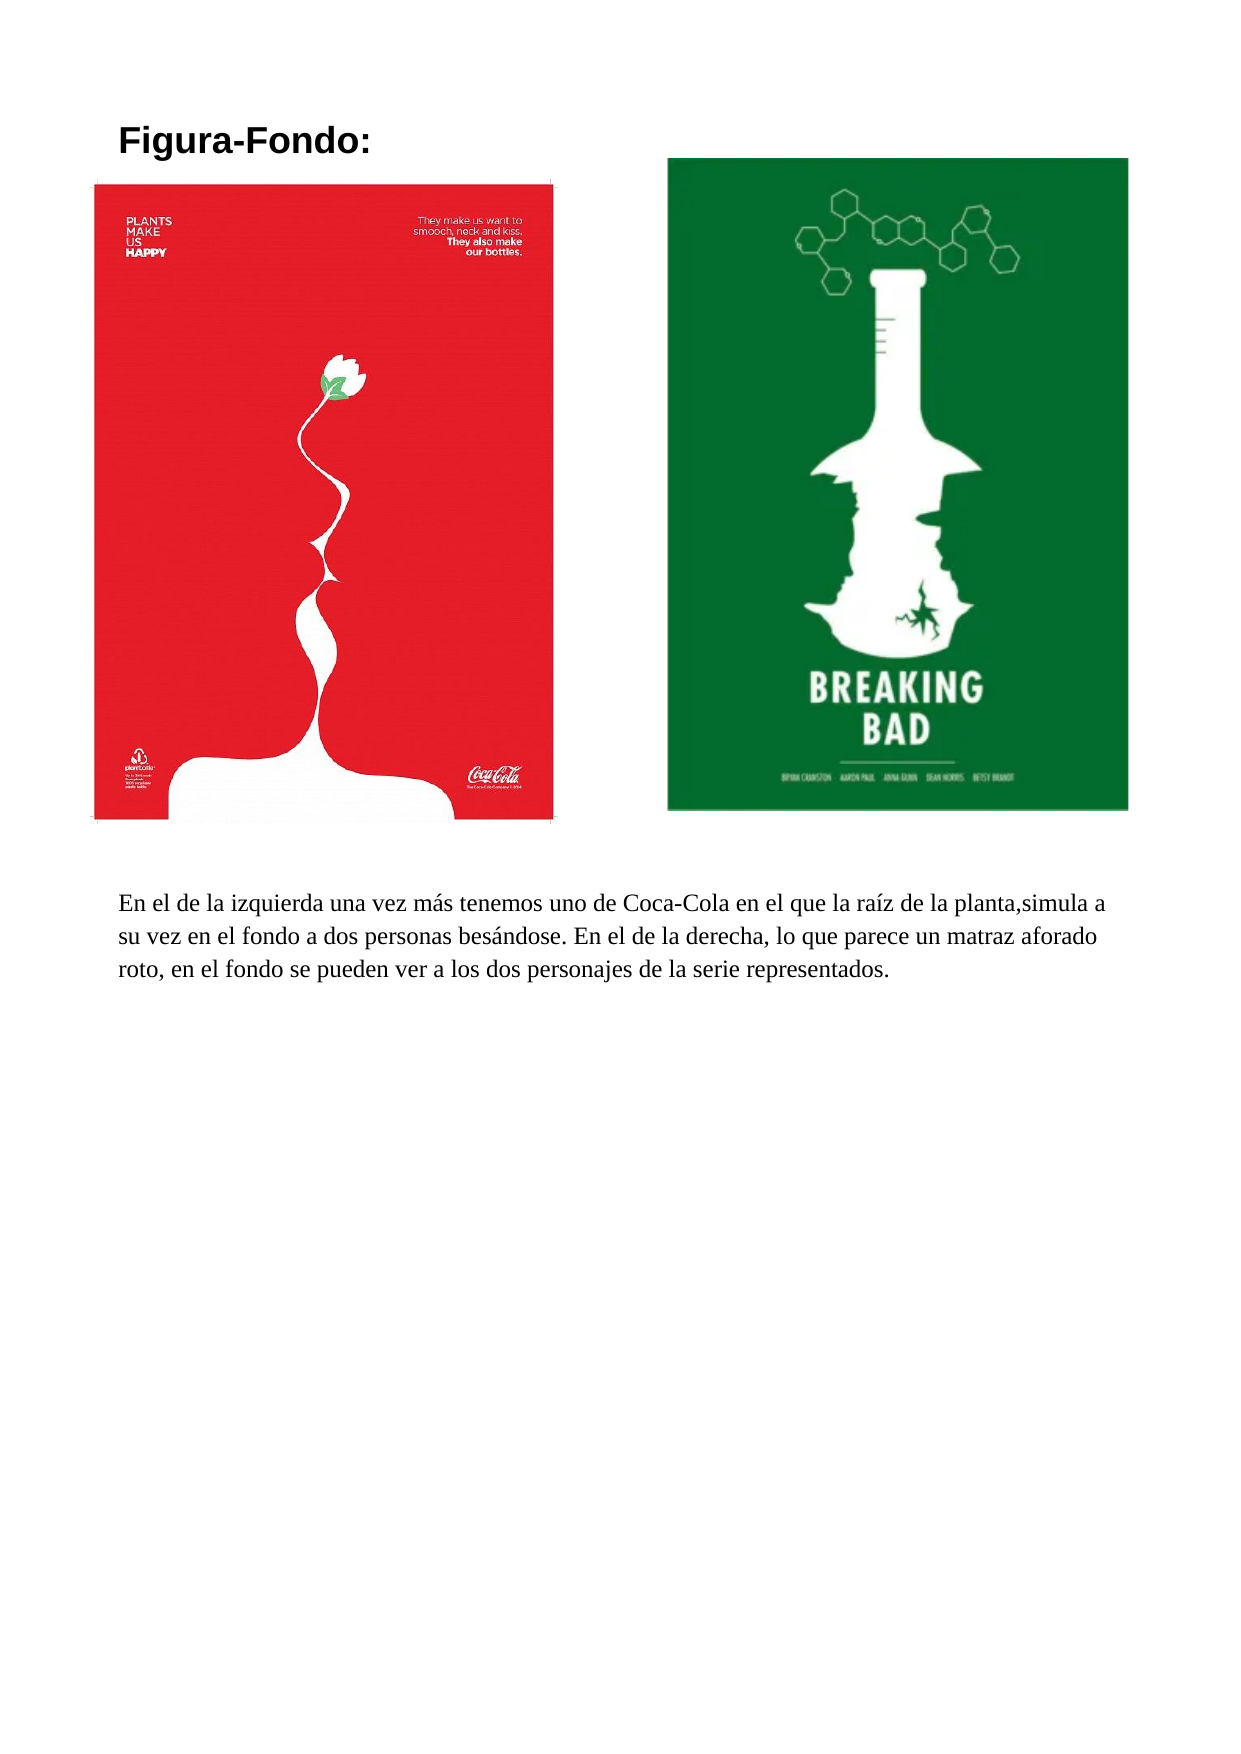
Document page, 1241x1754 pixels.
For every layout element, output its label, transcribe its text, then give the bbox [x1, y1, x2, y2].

text En el de la izquierda una vez más tenemos uno de Coca-Cola en el que la raíz de la planta,simula a su vez en el fondo a dos personas besándose. En el de la derecha, lo que parece un matraz aforado roto, en el fondo se pueden ver a los dos personajes de la serie representados. [118, 888, 1122, 983]
subtitle Figura-Fondo: [118, 118, 1122, 161]
picture [89, 179, 558, 824]
picture [667, 158, 1129, 811]
